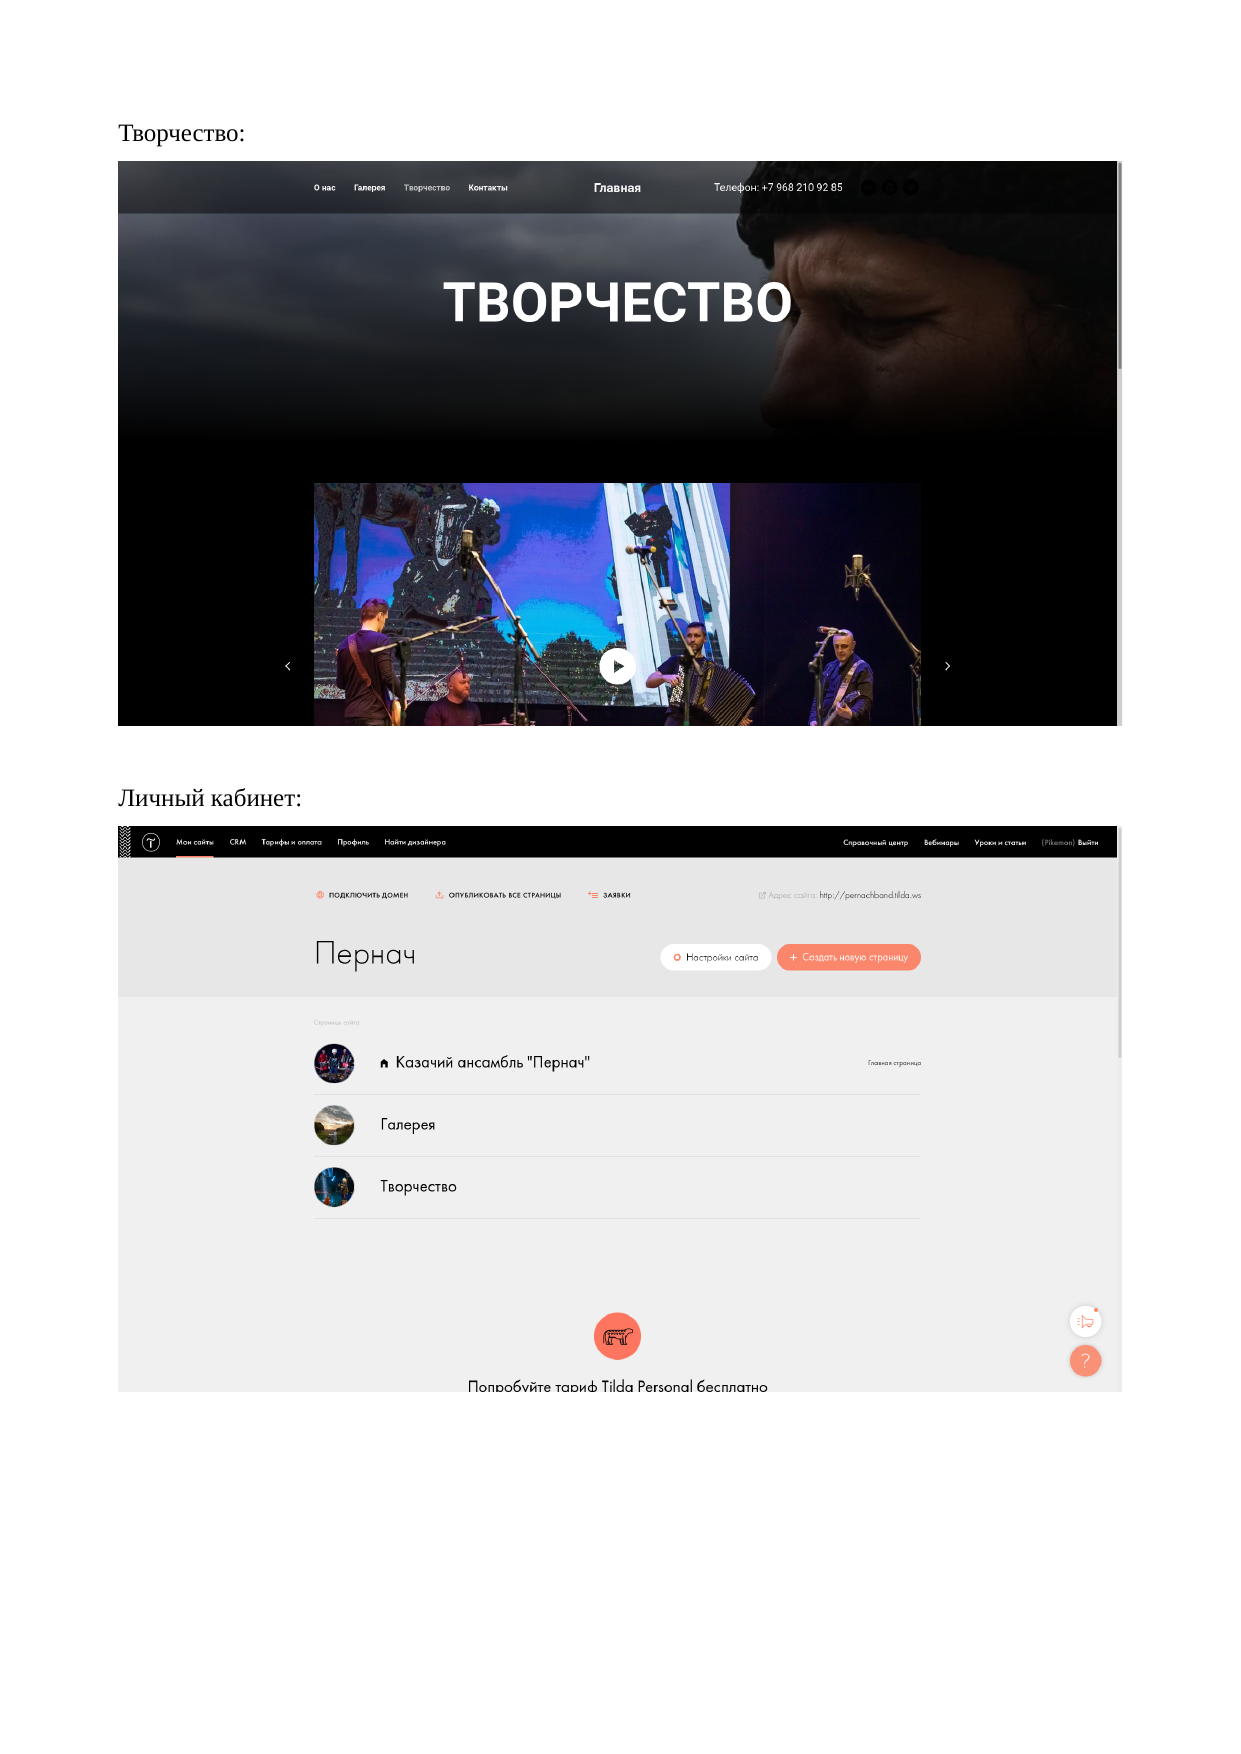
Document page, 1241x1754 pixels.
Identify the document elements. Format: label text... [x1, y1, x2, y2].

text Личный кабинет: [118, 783, 1122, 812]
picture [118, 161, 1123, 726]
text Творчество: [118, 118, 1122, 147]
picture [118, 826, 1123, 1392]
